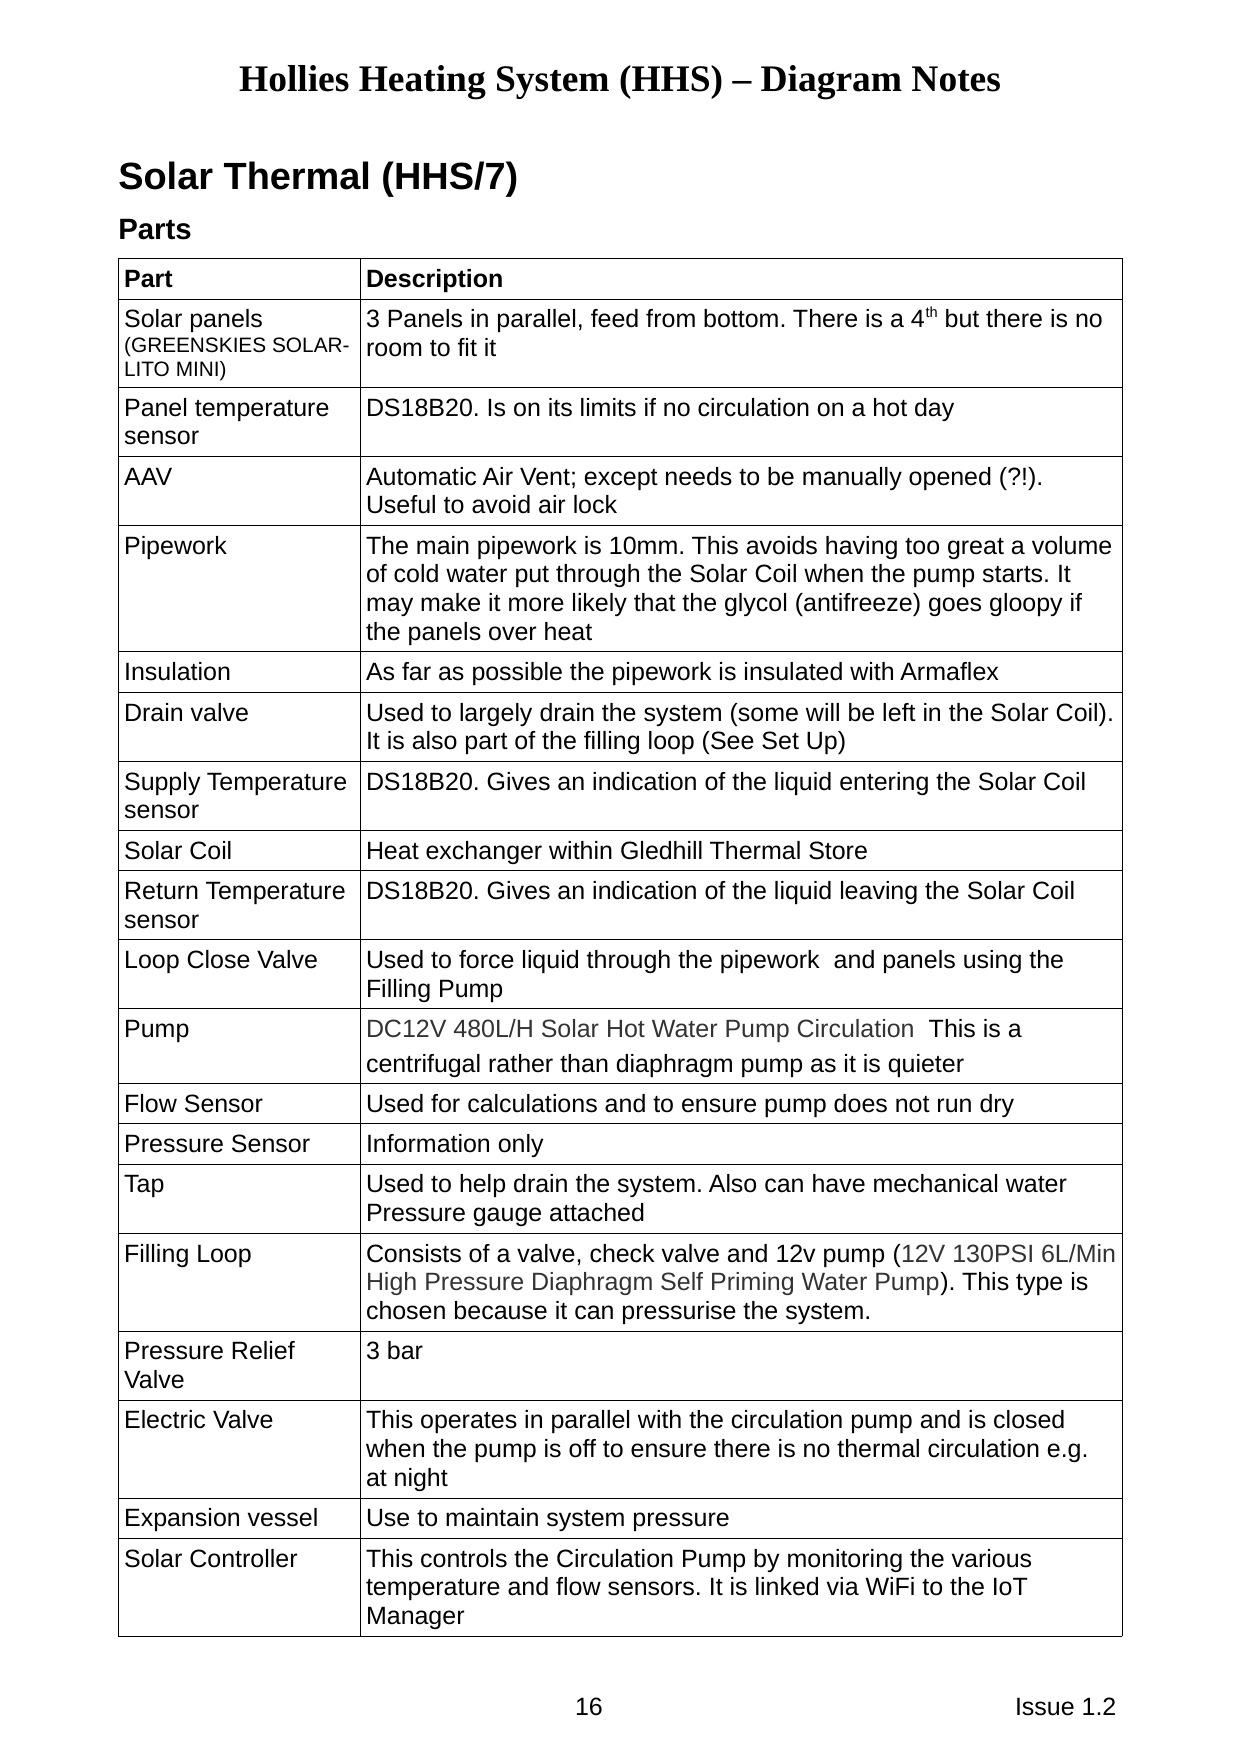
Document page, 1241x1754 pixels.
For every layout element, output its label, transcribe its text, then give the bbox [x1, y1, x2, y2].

subtitle Solar Thermal (HHS/7) [118, 154, 1122, 197]
table_cell Electric Valve [119, 1401, 360, 1497]
table_cell This controls the Circulation Pump by monitoring the various temperature and flow sensors. It is linked via WiFi to the IoT Manager [361, 1539, 1122, 1636]
table_cell Panel temperature sensor [119, 388, 360, 456]
table_cell DS18B20. Gives an indication of the liquid entering the Solar Coil [361, 762, 1122, 830]
table_cell 3 Panels in parallel, feed from bottom. There is a 4th but there is no room to fit it [361, 300, 1122, 387]
table_cell As far as possible the pipework is insulated with Armaflex [361, 652, 1122, 692]
table_cell Used for calculations and to ensure pump does not run dry [361, 1084, 1122, 1123]
table_header Description [361, 259, 1122, 298]
table_cell Used to largely drain the system (some will be left in the Solar Coil). It is also part of the filling loop (See Set Up) [361, 693, 1122, 761]
table_cell This operates in parallel with the circulation pump and is closed when the pump is off to ensure there is no thermal circulation e.g. at night [361, 1401, 1122, 1497]
table_cell Filling Loop [119, 1234, 360, 1331]
table_cell The main pipework is 10mm. This avoids having too great a volume of cold water put through the Solar Coil when the pump starts. It may make it more likely that the glycol (antifreeze) goes gloopy if the panels over heat [361, 526, 1122, 651]
table_cell Tap [119, 1165, 360, 1233]
table_cell Use to maintain system pressure [361, 1499, 1122, 1538]
table_cell Solar Controller [119, 1539, 360, 1636]
table_cell DS18B20. Is on its limits if no circulation on a hot day [361, 388, 1122, 456]
table_cell Heat exchanger within Gledhill Thermal Store [361, 831, 1122, 870]
table_cell Flow Sensor [119, 1084, 360, 1123]
table_cell Consists of a valve, check valve and 12v pump (12V 130PSI 6L/Min High Pressure Diaphragm Self Priming Water Pump). This type is chosen because it can pressurise the system. [361, 1234, 1122, 1331]
table_cell AAV [119, 457, 360, 525]
table_cell DC12V 480L/H Solar Hot Water Pump Circulation This is a centrifugal rather than diaphragm pump as it is quieter [361, 1009, 1122, 1083]
table_cell Pressure Relief Valve [119, 1332, 360, 1399]
table_cell DS18B20. Gives an indication of the liquid leaving the Solar Coil [361, 871, 1122, 939]
subtitle Parts [118, 212, 1122, 246]
table_cell Pipework [119, 526, 360, 651]
table_cell Solar panels (GREENSKIES SOLAR-LITO MINI) [119, 300, 360, 387]
table_header Part [119, 259, 360, 298]
table_cell Automatic Air Vent; except needs to be manually opened (?!). Useful to avoid air lock [361, 457, 1122, 525]
table_cell Pump [119, 1009, 360, 1083]
table_cell Return Temperature sensor [119, 871, 360, 939]
table_cell Loop Close Valve [119, 940, 360, 1008]
table_cell Pressure Sensor [119, 1124, 360, 1164]
table_cell Solar Coil [119, 831, 360, 870]
table_cell Expansion vessel [119, 1499, 360, 1538]
table_cell Used to force liquid through the pipework and panels using the Filling Pump [361, 940, 1122, 1008]
table_cell Drain valve [119, 693, 360, 761]
table_cell 3 bar [361, 1332, 1122, 1399]
table_cell Supply Temperature sensor [119, 762, 360, 830]
table_cell Information only [361, 1124, 1122, 1164]
table_cell Used to help drain the system. Also can have mechanical water Pressure gauge attached [361, 1165, 1122, 1233]
table_cell Insulation [119, 652, 360, 692]
